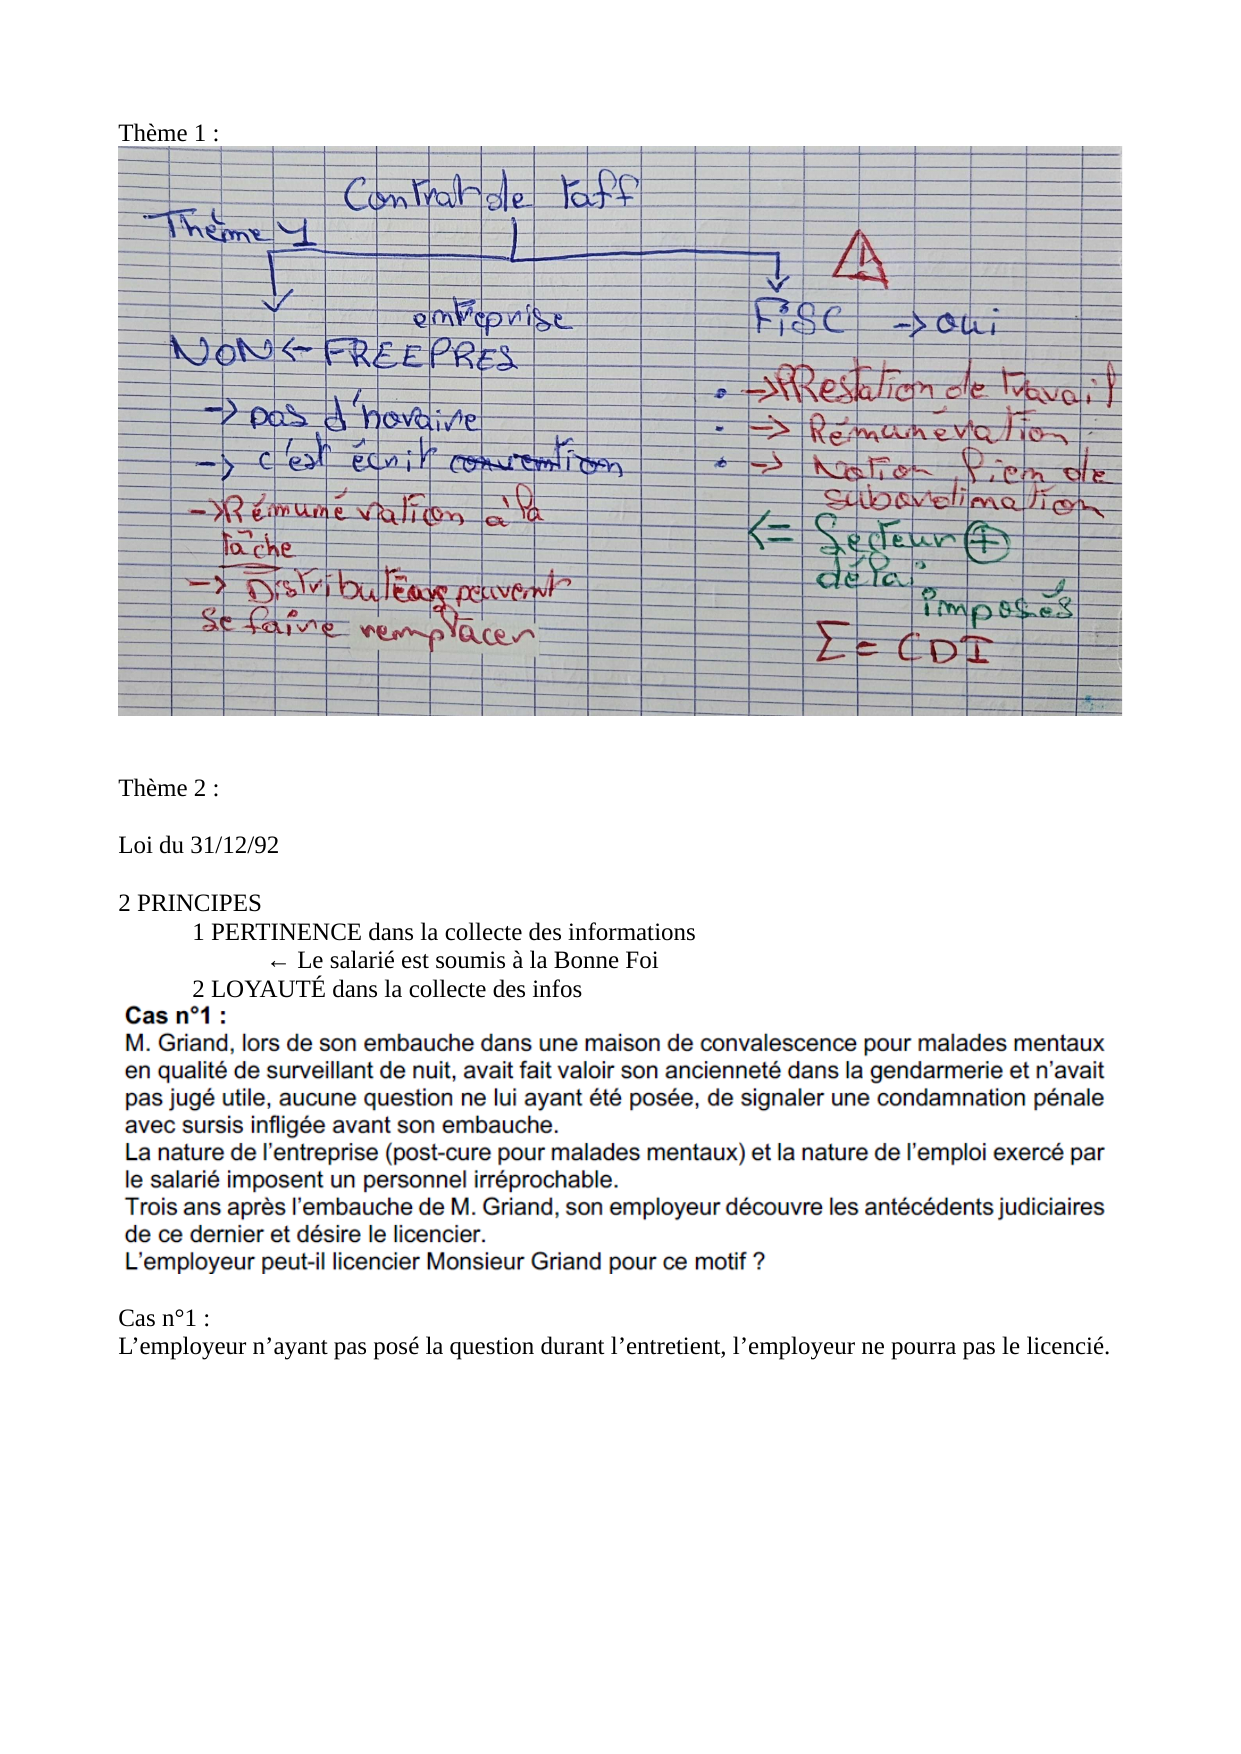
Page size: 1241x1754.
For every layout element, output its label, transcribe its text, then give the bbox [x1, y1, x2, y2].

text Cas n°1 : [118, 1303, 1122, 1331]
text 2 LOYAUTÉ dans la collecte des infos [118, 974, 1122, 1002]
picture [118, 1002, 1123, 1274]
text 2 PRINCIPES [118, 888, 1122, 917]
text Thème 2 : [118, 773, 1122, 802]
text L’employeur n’ayant pas posé la question durant l’entretient, l’employeur ne pourra pas le licencié. [118, 1331, 1122, 1360]
text 1 PERTINENCE dans la collecte des informations [118, 917, 1122, 945]
text Loi du 31/12/92 [118, 830, 1122, 859]
picture [118, 146, 1123, 716]
text Thème 1 : [118, 118, 1122, 146]
text ← Le salarié est soumis à la Bonne Foi [118, 945, 1122, 974]
